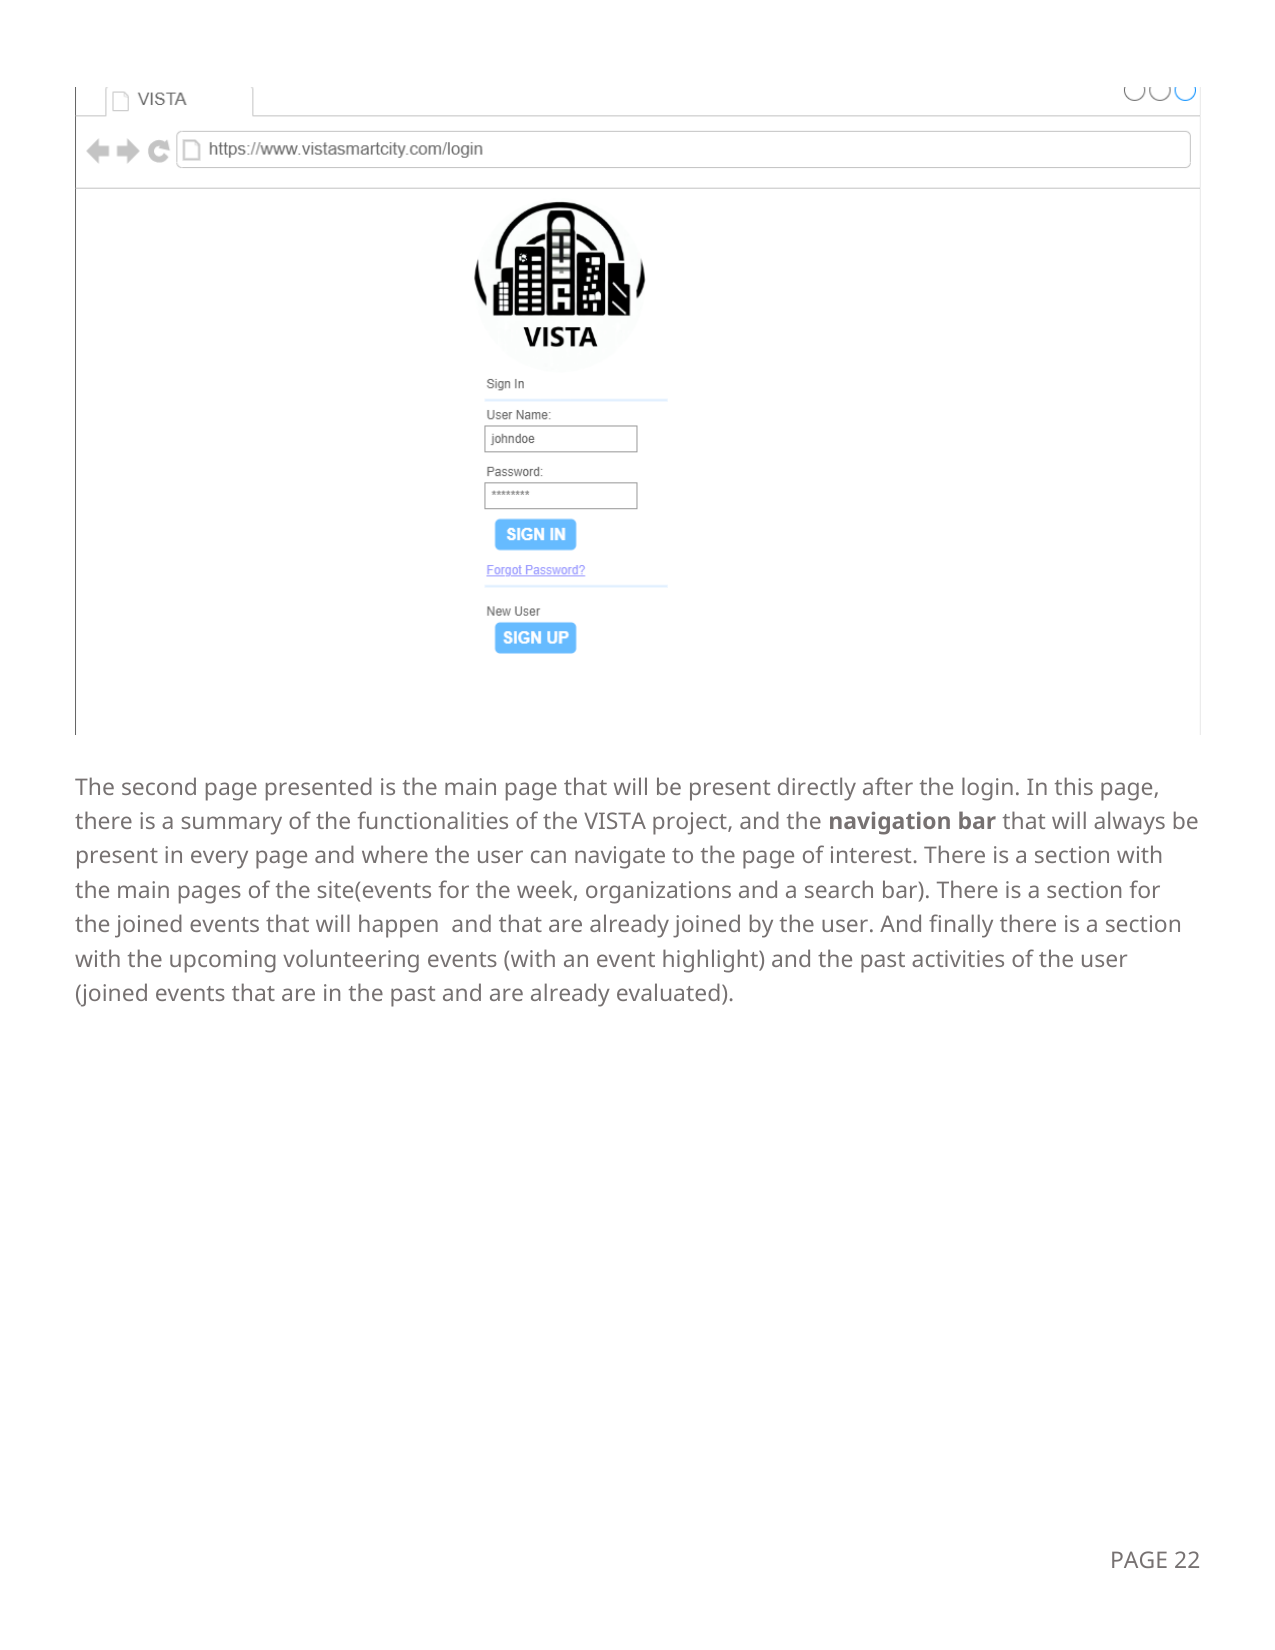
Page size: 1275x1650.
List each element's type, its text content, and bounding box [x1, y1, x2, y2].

text The second page presented is the main page that will be present directly after the login. In this page, there is a summary of the functionalities of the VISTA project, and the navigation bar that will always be present in every page and where the user can navigate to the page of interest. There is a section with the main pages of the site(events for the week, organizations and a search bar). There is a section for the joined events that will happen and that are already joined by the user. And finally there is a section with the upcoming volunteering events (with an event highlight) and the past activities of the user (joined events that are in the past and are already evaluated). [75, 771, 1200, 1008]
